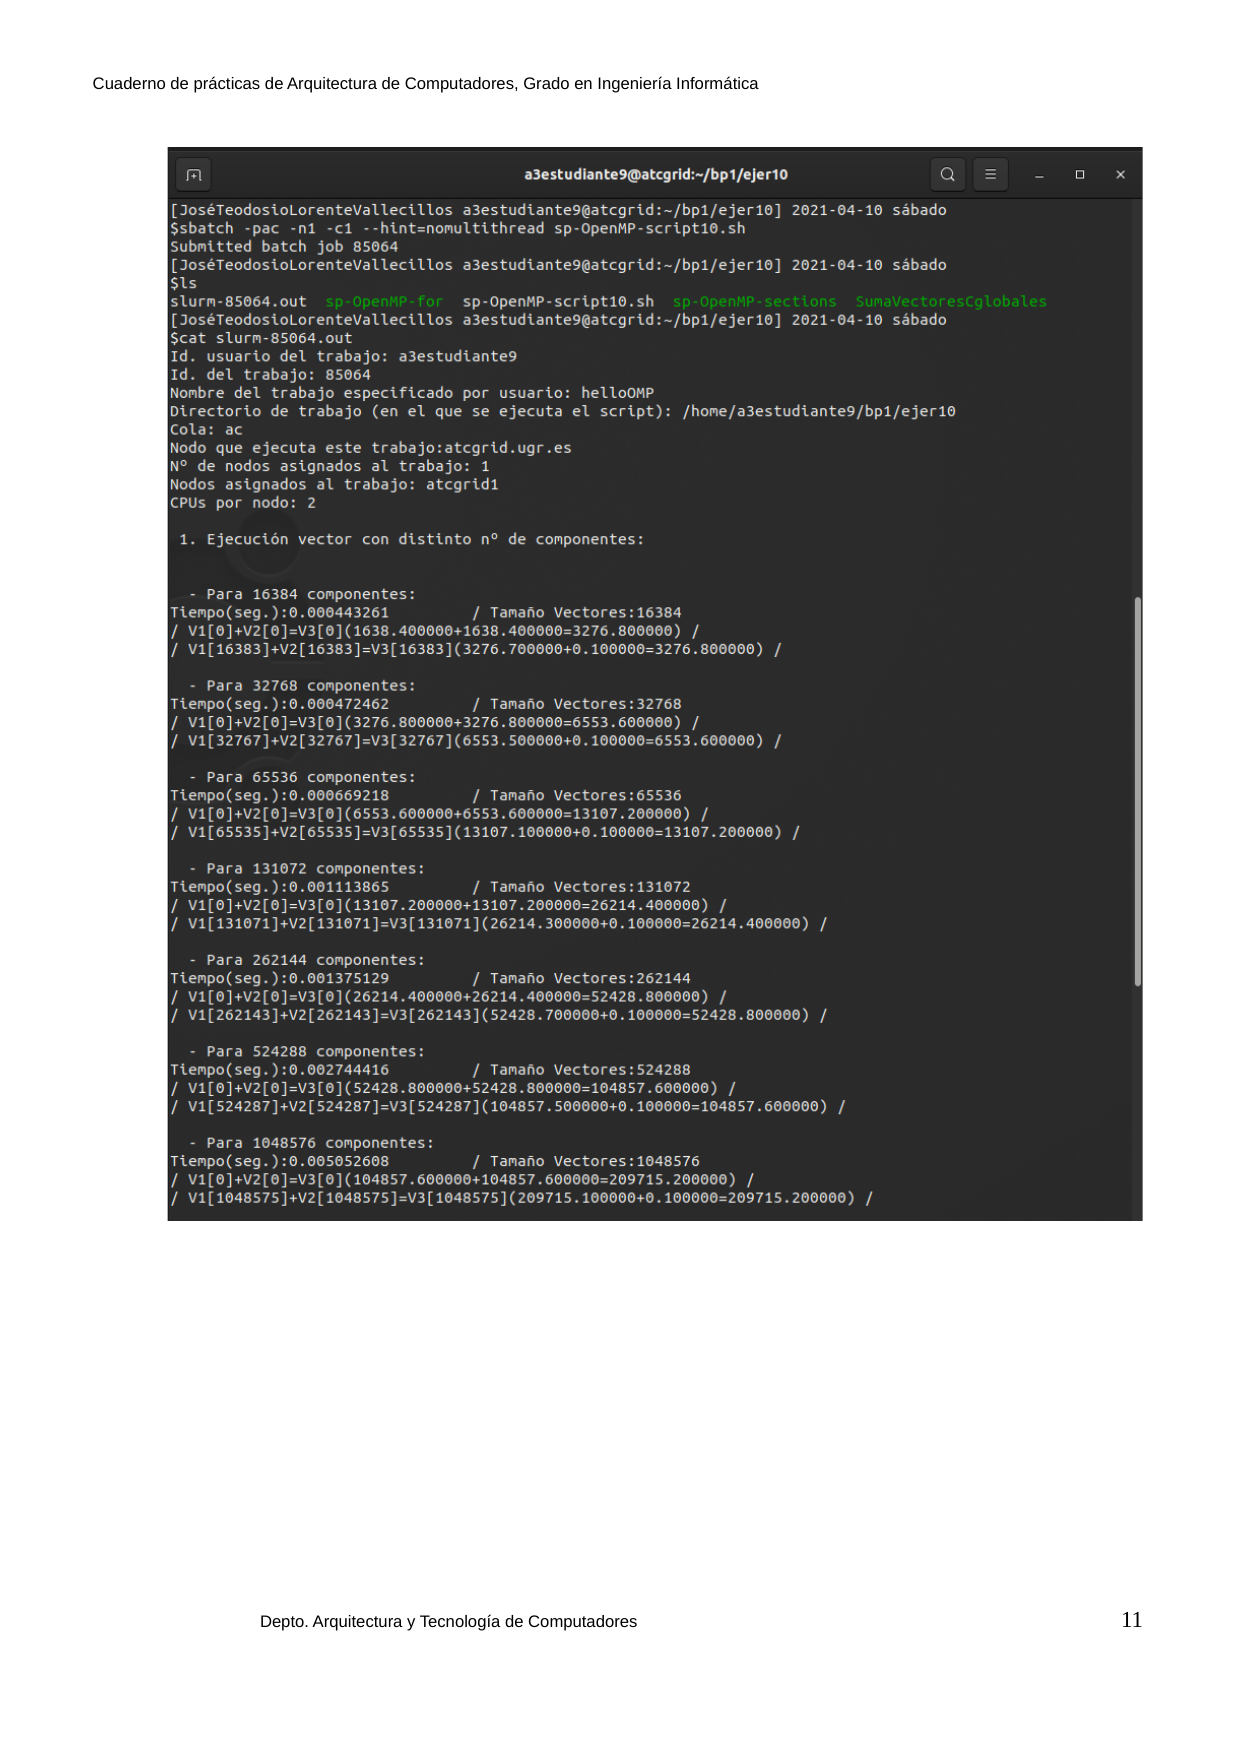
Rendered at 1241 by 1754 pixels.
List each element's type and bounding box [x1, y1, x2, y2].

picture [167, 147, 1143, 1221]
